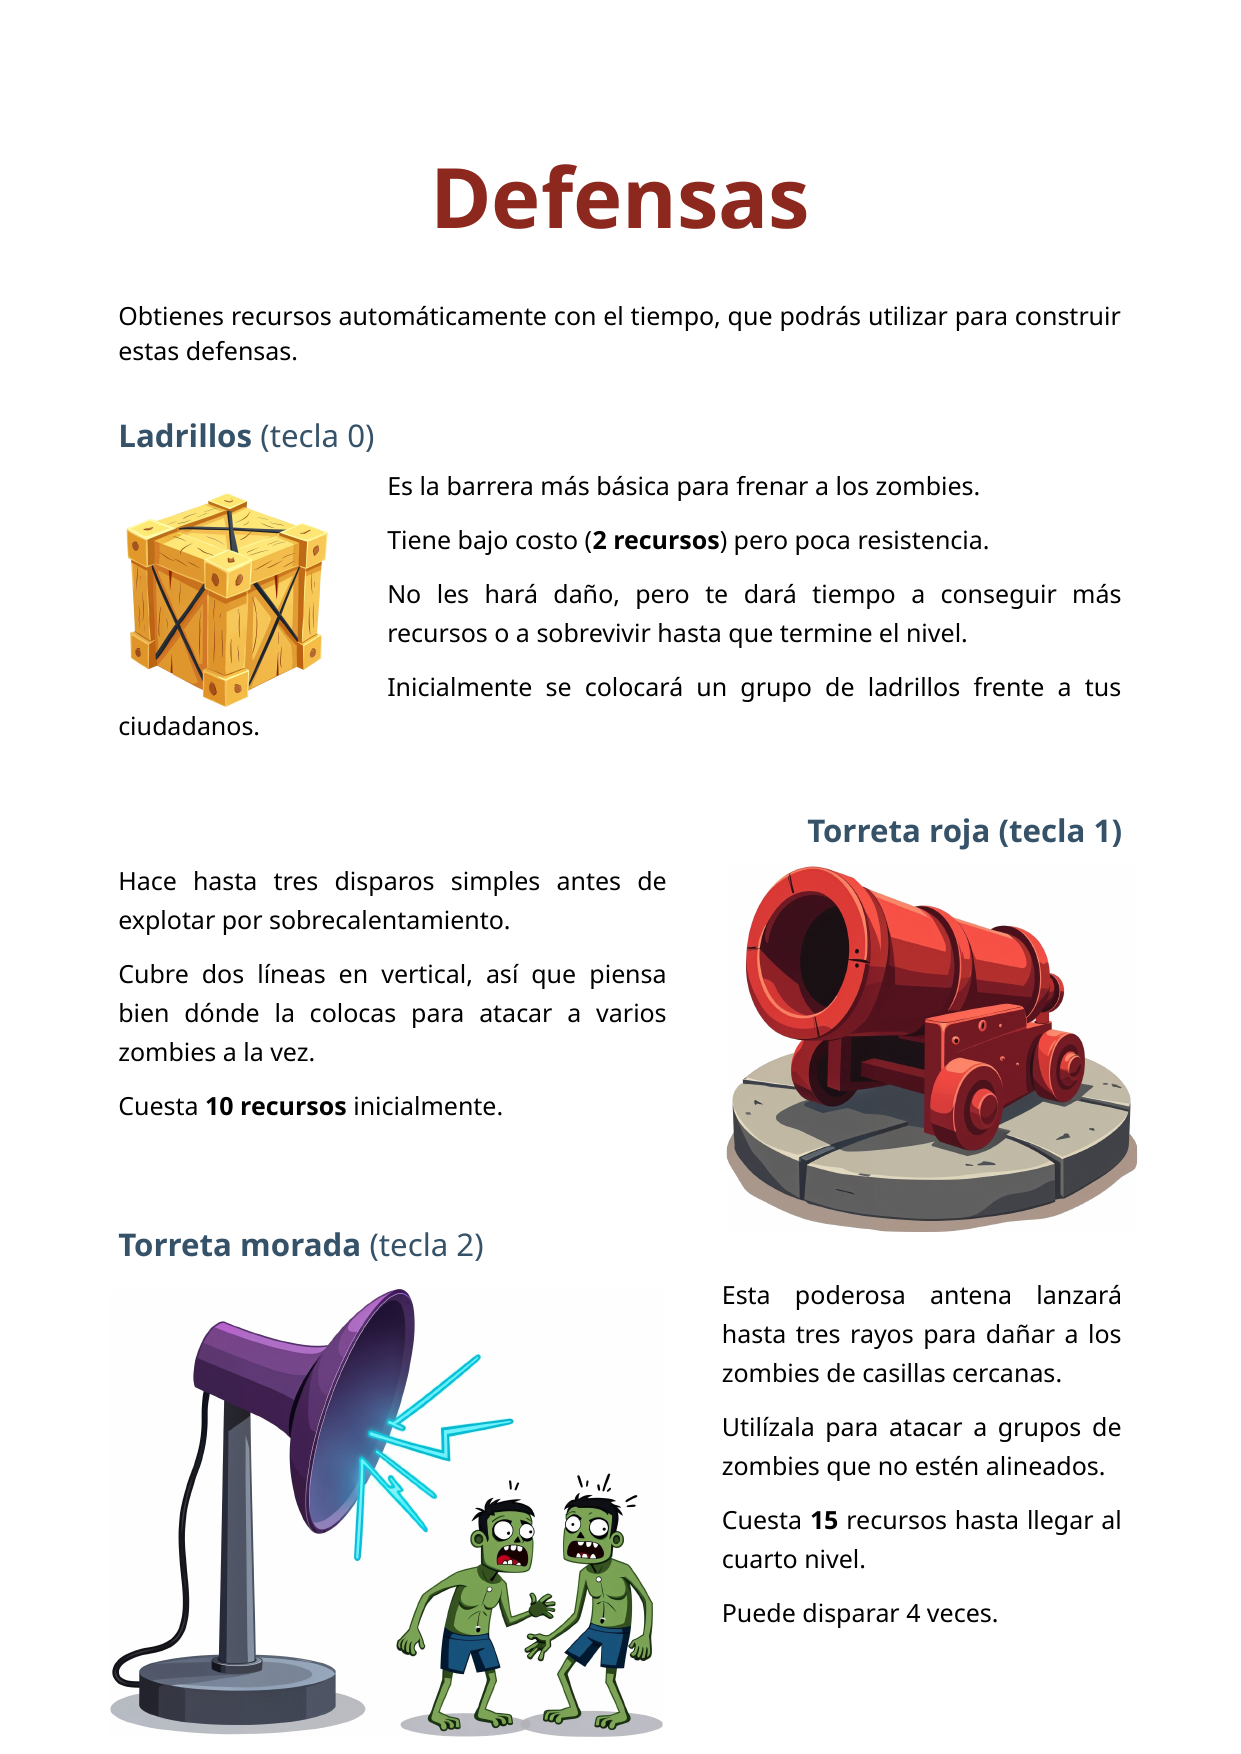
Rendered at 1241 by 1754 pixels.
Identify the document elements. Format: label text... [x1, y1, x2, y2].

picture [110, 1289, 663, 1737]
text No les hará daño, pero te dará tiempo a conseguir más recursos o a sobrevivir hasta que termine el nivel. [328, 576, 1122, 649]
text Obtienes recursos automáticamente con el tiempo, que podrás utilizar para construir estas defensas. [118, 299, 1122, 367]
subtitle Defensas [118, 139, 1122, 252]
picture [726, 866, 1138, 1232]
subtitle Ladrillos (tecla 0) [118, 414, 1122, 456]
subtitle Torreta roja (tecla 1) [118, 809, 1122, 851]
text Puede disparar 4 veces. [663, 1596, 1122, 1630]
text Tiene bajo costo (2 recursos) pero poca resistencia. [328, 523, 1122, 557]
text Es la barrera más básica para frenar a los zombies. [118, 469, 1122, 503]
text Inicialmente se colocará un grupo de ladrillos frente a tus ciudadanos. [118, 669, 1122, 742]
text Hace hasta tres disparos simples antes de explotar por sobrecalentamiento. [118, 864, 1122, 937]
picture [126, 493, 328, 707]
text Cubre dos líneas en vertical, así que piensa bien dónde la colocas para atacar a varios zombies a la vez. [118, 957, 726, 1069]
subtitle Torreta morada (tecla 2) [118, 1223, 1122, 1265]
text Esta poderosa antena lanzará hasta tres rayos para dañar a los zombies de casillas cercanas. [118, 1278, 1122, 1390]
text Cuesta 15 recursos hasta llegar al cuarto nivel. [663, 1503, 1122, 1576]
text Utilízala para atacar a grupos de zombies que no estén alineados. [663, 1410, 1122, 1483]
text Cuesta 10 recursos inicialmente. [118, 1089, 726, 1123]
